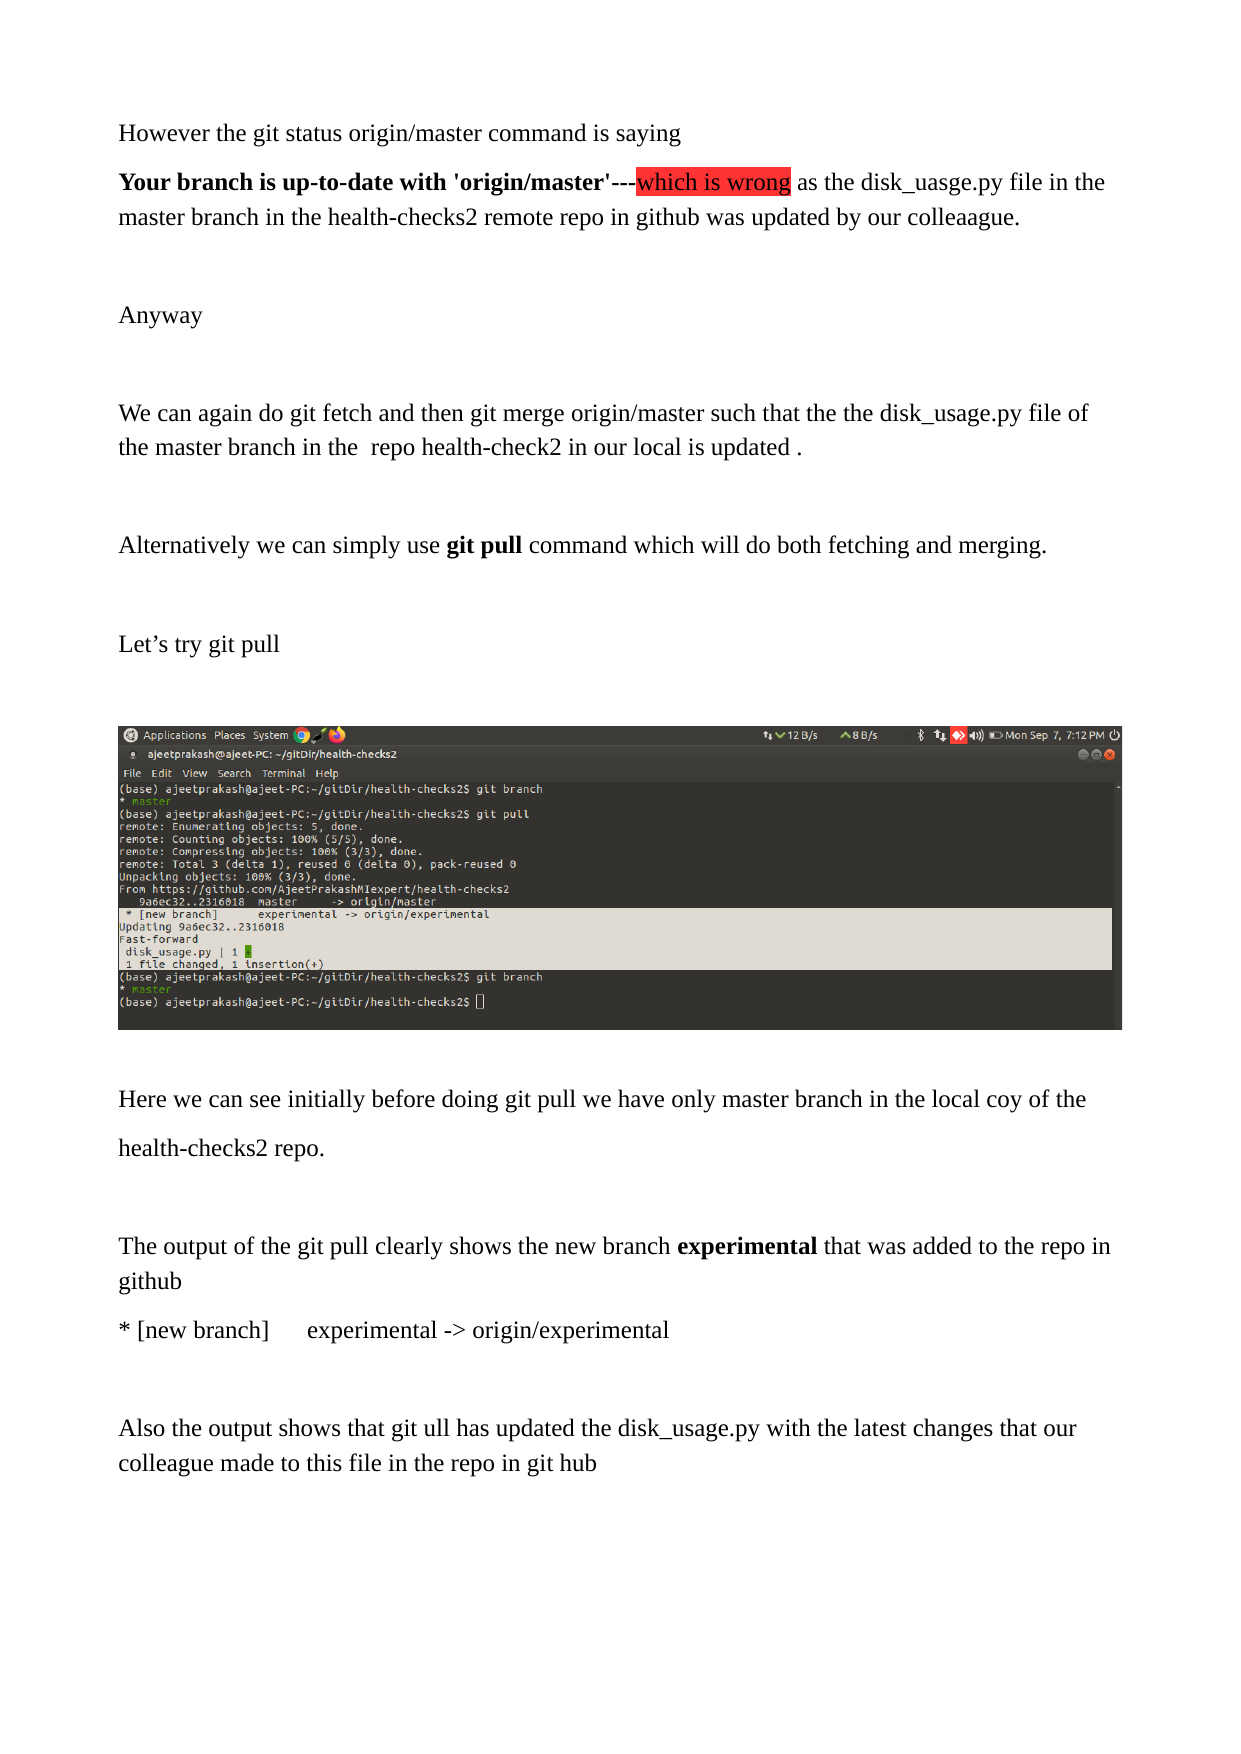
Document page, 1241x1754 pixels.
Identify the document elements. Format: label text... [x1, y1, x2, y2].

text Here we can see initially before doing git pull we have only master branch in the local coy of the [118, 1084, 1122, 1113]
picture [118, 726, 1123, 1030]
text Your branch is up-to-date with 'origin/master'---which is wrong as the disk_uasge.py file in the master branch in the health-checks2 remote repo in github was updated by our colleaague. [118, 167, 1122, 230]
text We can again do git fetch and then git merge origin/master such that the the disk_usage.py file of the master branch in the repo health-check2 in our local is updated . [118, 398, 1122, 461]
text The output of the git pull clearly shows the new branch experimental that was added to the repo in github [118, 1231, 1122, 1295]
text Alternatively we can simply use git pull command which will do both fetching and merging. [118, 531, 1122, 559]
text However the git status origin/master command is saying [118, 118, 1122, 147]
text * [new branch] experimental -> origin/experimental [118, 1315, 1122, 1344]
text Anyway [118, 300, 1122, 328]
text Also the output shows that git ull has updated the disk_usage.py with the latest changes that our colleague made to this file in the repo in git hub [118, 1413, 1122, 1476]
text health-checks2 repo. [118, 1133, 1122, 1162]
text Let’s try git pull [118, 629, 1122, 657]
